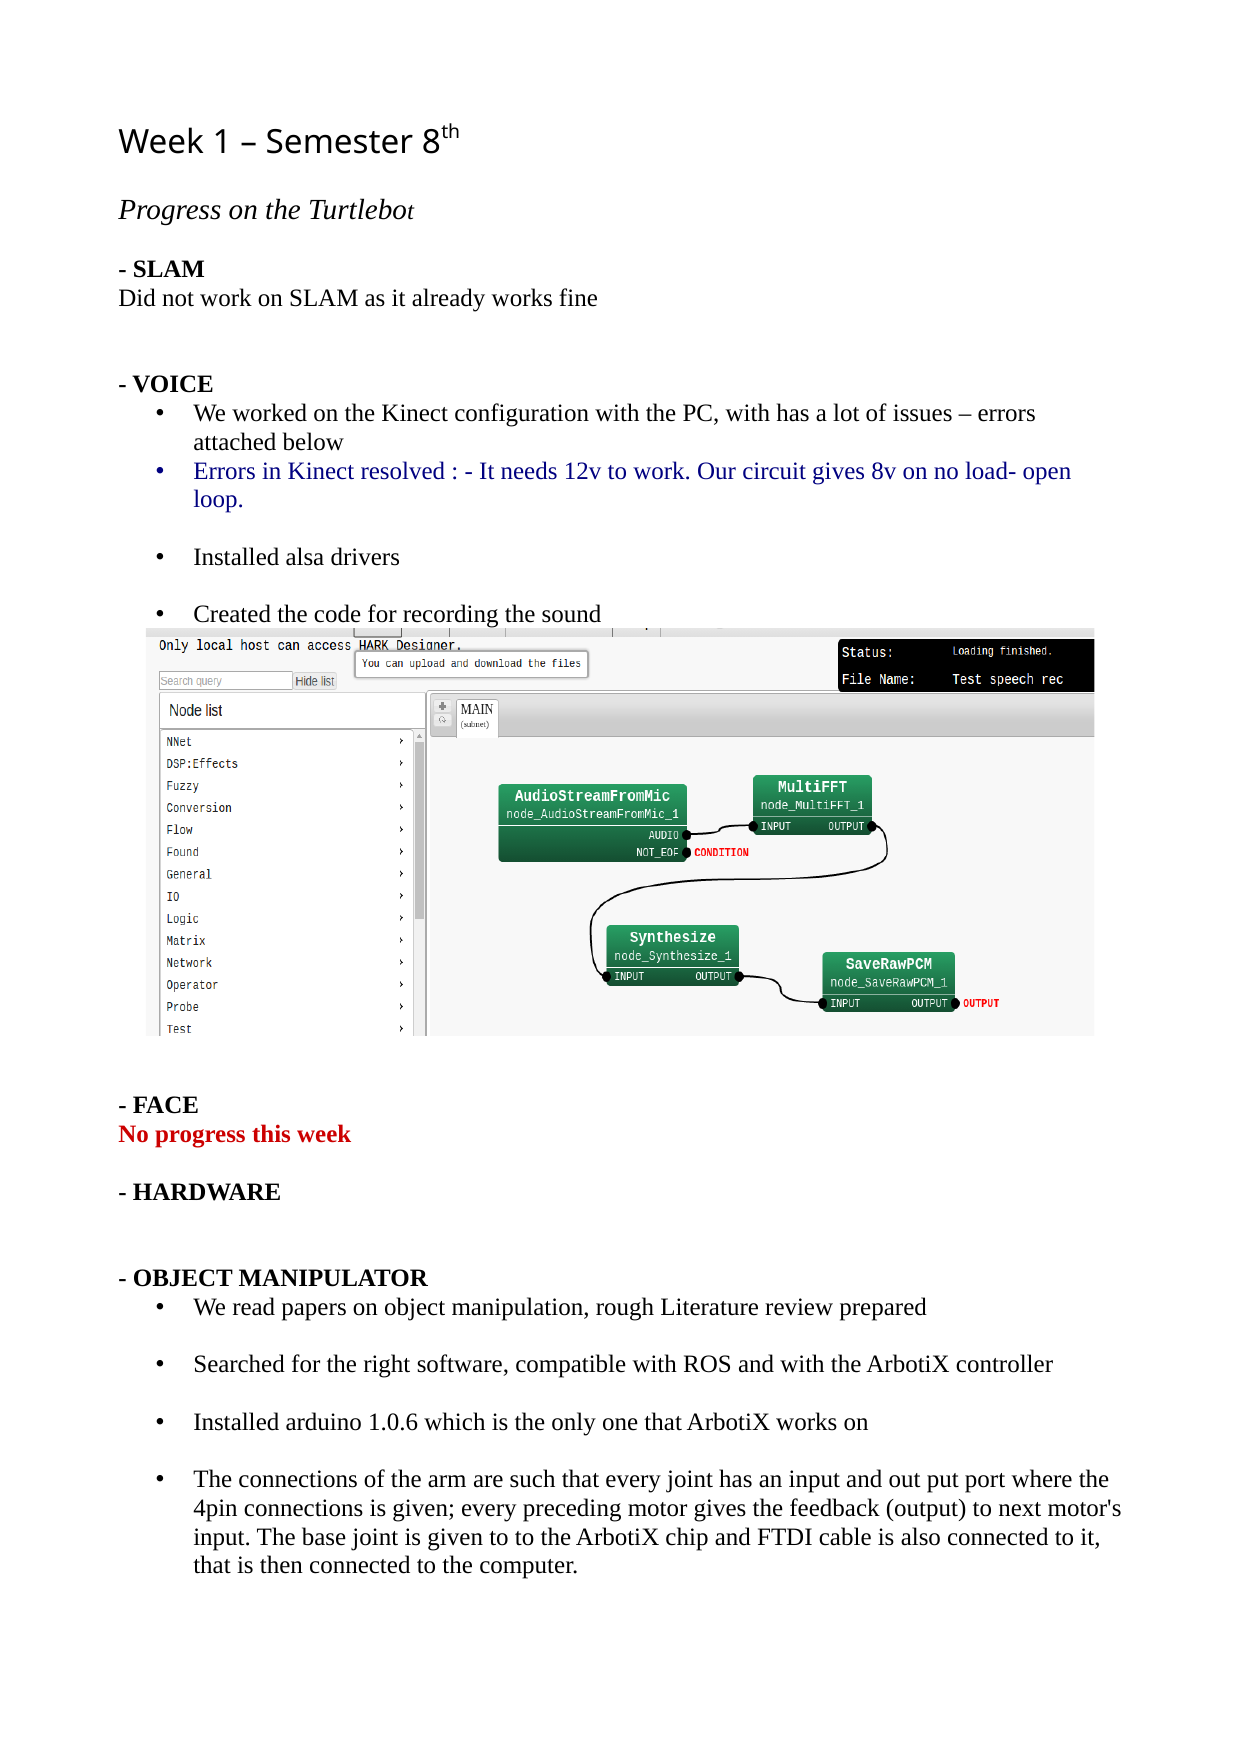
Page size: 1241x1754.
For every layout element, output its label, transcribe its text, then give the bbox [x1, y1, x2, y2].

list Created the code for recording the sound [156, 599, 1122, 628]
text - FACE [118, 1091, 1122, 1119]
text No progress this week [118, 1119, 1122, 1148]
list We read papers on object manipulation, rough Literature review prepared [156, 1292, 1122, 1321]
list Installed arduino 1.0.6 which is the only one that ArbotiX works on [156, 1407, 1122, 1436]
list The connections of the arm are such that every joint has an input and out put port where the 4pin connections is given; every preceding motor gives the feedback (output) to next motor's input. The base joint is given to to the ArbotiX chip and FTDI cable is also connected to it, that is then connected to the computer. [156, 1464, 1122, 1579]
text Week 1 – Semester 8th [118, 118, 1122, 163]
list Installed alsa drivers [156, 542, 1122, 571]
text - VOICE [118, 369, 1122, 398]
text - SLAM [118, 254, 1122, 283]
text - HARDWARE [118, 1177, 1122, 1206]
text Progress on the Turtlebot [118, 192, 1122, 226]
picture [145, 628, 1095, 1036]
list Errors in Kinect resolved : - It needs 12v to work. Our circuit gives 8v on no load- open loop. [156, 456, 1122, 513]
text - OBJECT MANIPULATOR [118, 1263, 1122, 1292]
text Did not work on SLAM as it already works fine [118, 283, 1122, 312]
list We worked on the Kinect configuration with the PC, with has a lot of issues – errors attached below [156, 398, 1122, 456]
list Searched for the right software, compatible with ROS and with the ArbotiX controller [156, 1349, 1122, 1378]
